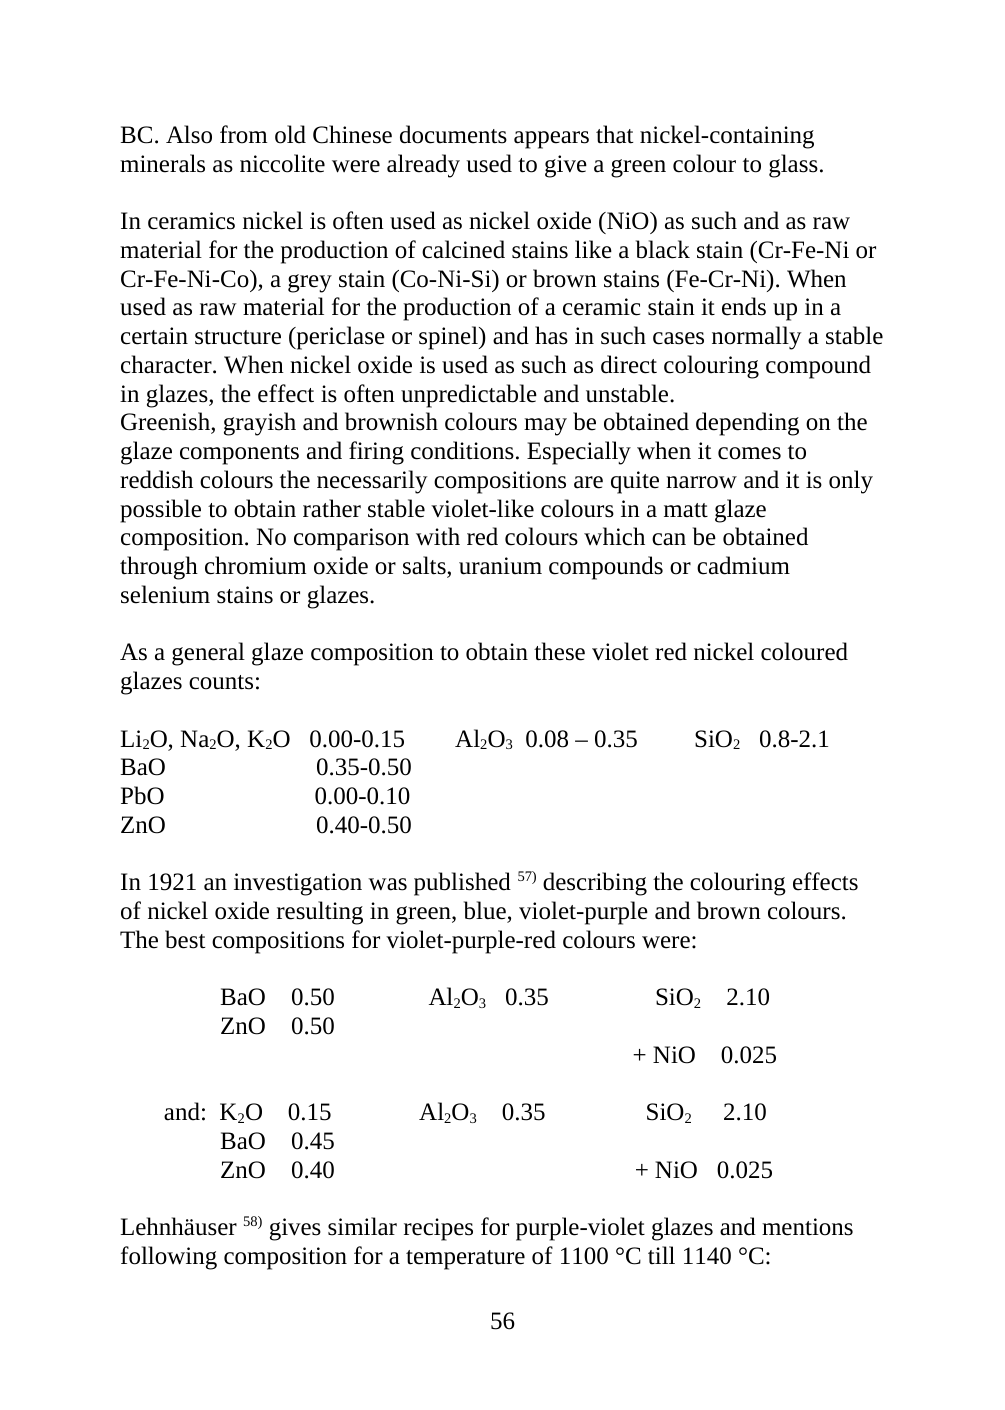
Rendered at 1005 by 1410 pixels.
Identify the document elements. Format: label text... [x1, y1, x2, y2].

text BaO 0.45 [176, 1126, 885, 1155]
text BC. Also from old Chinese documents appears that nickel-containing minerals as niccolite were already used to give a green colour to glass. [120, 120, 885, 177]
text Li2O, Na2O, K2O 0.00-0.15 Al2O3 0.08 – 0.35 SiO2 0.8-2.1 [120, 724, 885, 752]
text + NiO 0.025 [176, 1040, 885, 1069]
text BaO 0.50 Al2O3 0.35 SiO2 2.10 [176, 982, 885, 1011]
text ZnO 0.40-0.50 [120, 810, 885, 839]
text As a general glaze composition to obtain these violet red nickel coloured glazes counts: [120, 637, 885, 695]
text BaO 0.35-0.50 [120, 752, 885, 781]
text Greenish, grayish and brownish colours may be obtained depending on the glaze components and firing conditions. Especially when it comes to reddish colours the necessarily compositions are quite narrow and it is only possible to obtain rather stable violet-like colours in a matt glaze composition. No comparison with red colours which can be obtained through chromium oxide or salts, uranium compounds or cadmium selenium stains or glazes. [120, 407, 885, 609]
text PbO 0.00-0.10 [120, 781, 885, 810]
text and: K2O 0.15 Al2O3 0.35 SiO2 2.10 [120, 1097, 885, 1126]
text ZnO 0.40 + NiO 0.025 [176, 1155, 885, 1184]
text In 1921 an investigation was published 57) describing the colouring effects of nickel oxide resulting in green, blue, violet-purple and brown colours. The best compositions for violet-purple-red colours were: [120, 867, 885, 954]
text In ceramics nickel is often used as nickel oxide (NiO) as such and as raw material for the production of calcined stains like a black stain (Cr-Fe-Ni or Cr-Fe-Ni-Co), a grey stain (Co-Ni-Si) or brown stains (Fe-Cr-Ni). When used as raw material for the production of a ceramic stain it ends up in a certain structure (periclase or spinel) and has in such cases normally a stable character. When nickel oxide is used as such as direct colouring compound in glazes, the effect is often unpredictable and unstable. [120, 206, 885, 407]
text Lehnhäuser 58) gives similar recipes for purple-violet glazes and mentions following composition for a temperature of 1100 °C till 1140 °C: [120, 1212, 885, 1270]
text ZnO 0.50 [176, 1011, 885, 1040]
